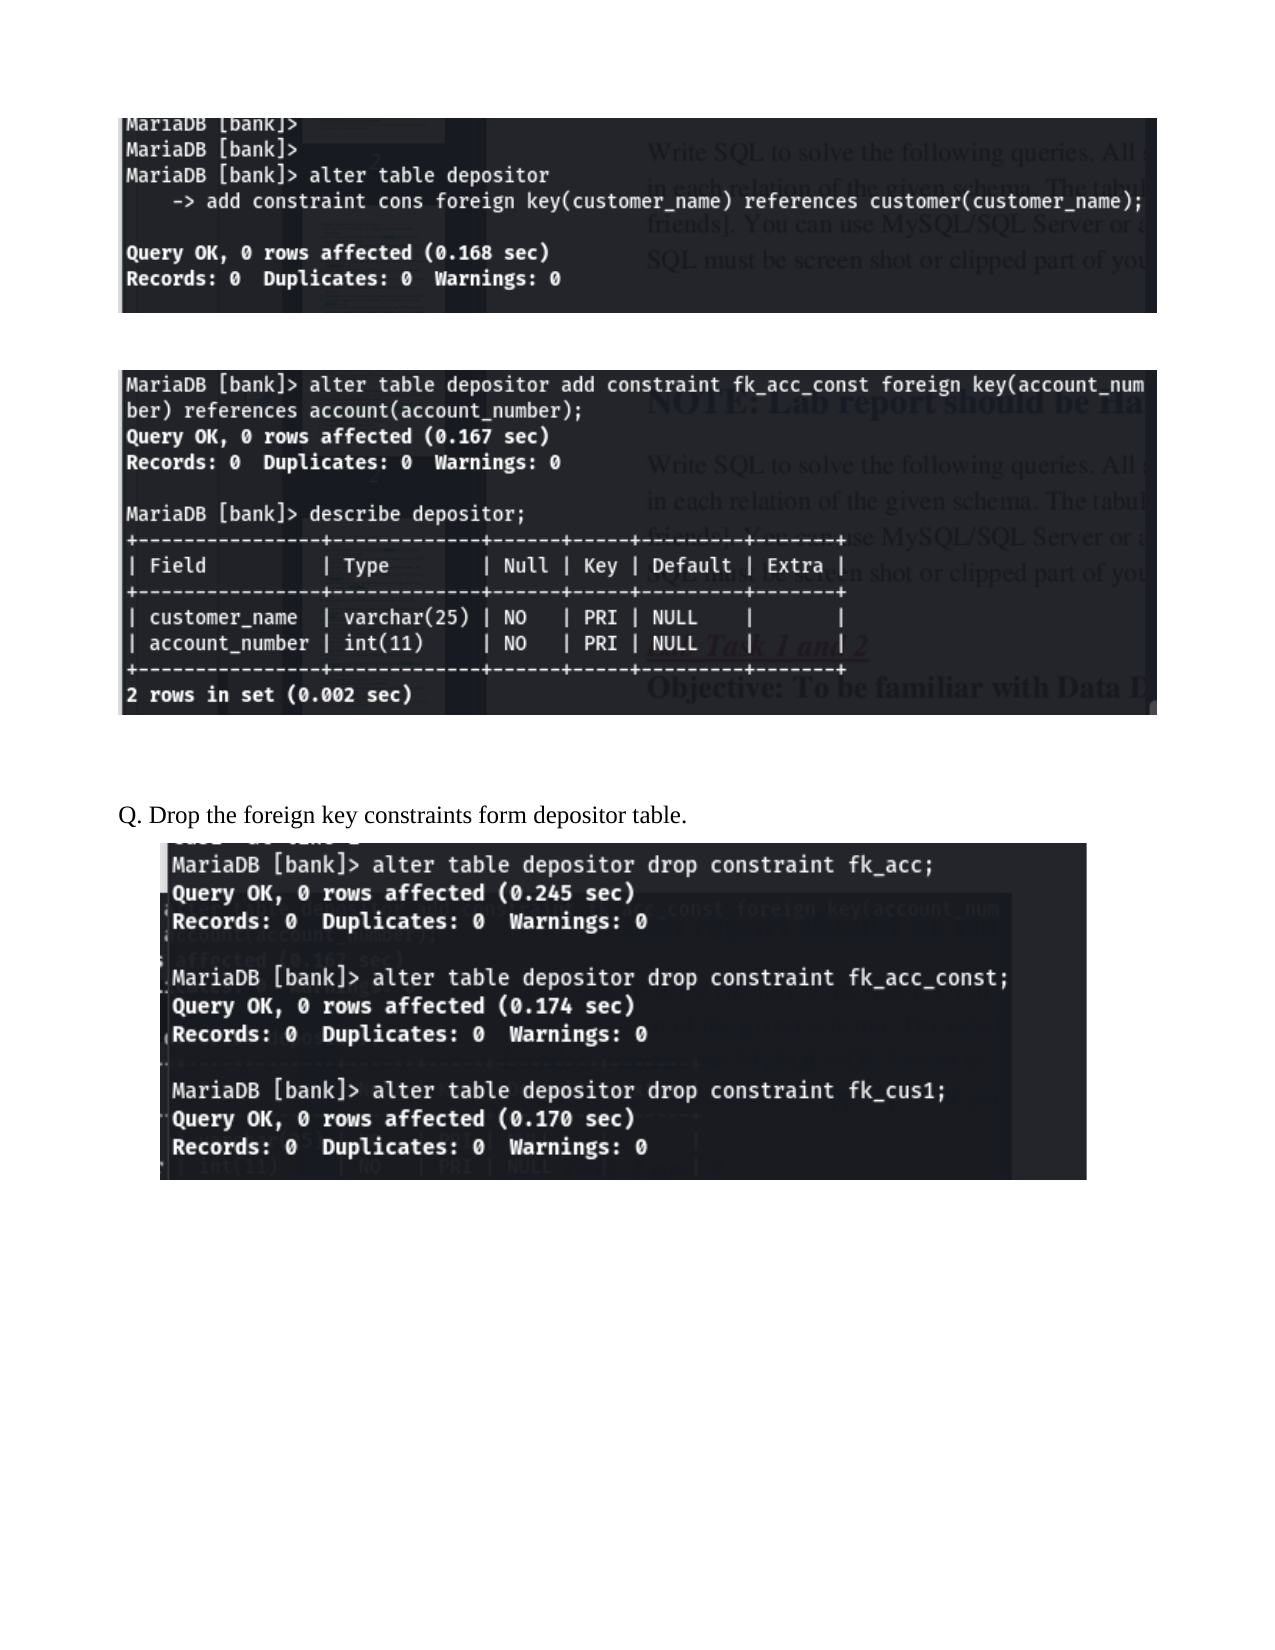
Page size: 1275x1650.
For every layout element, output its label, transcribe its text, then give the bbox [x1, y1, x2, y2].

picture [160, 843, 1087, 1180]
text Q. Drop the foreign key constraints form depositor table. [118, 800, 1157, 829]
picture [118, 118, 1157, 313]
picture [118, 370, 1157, 715]
